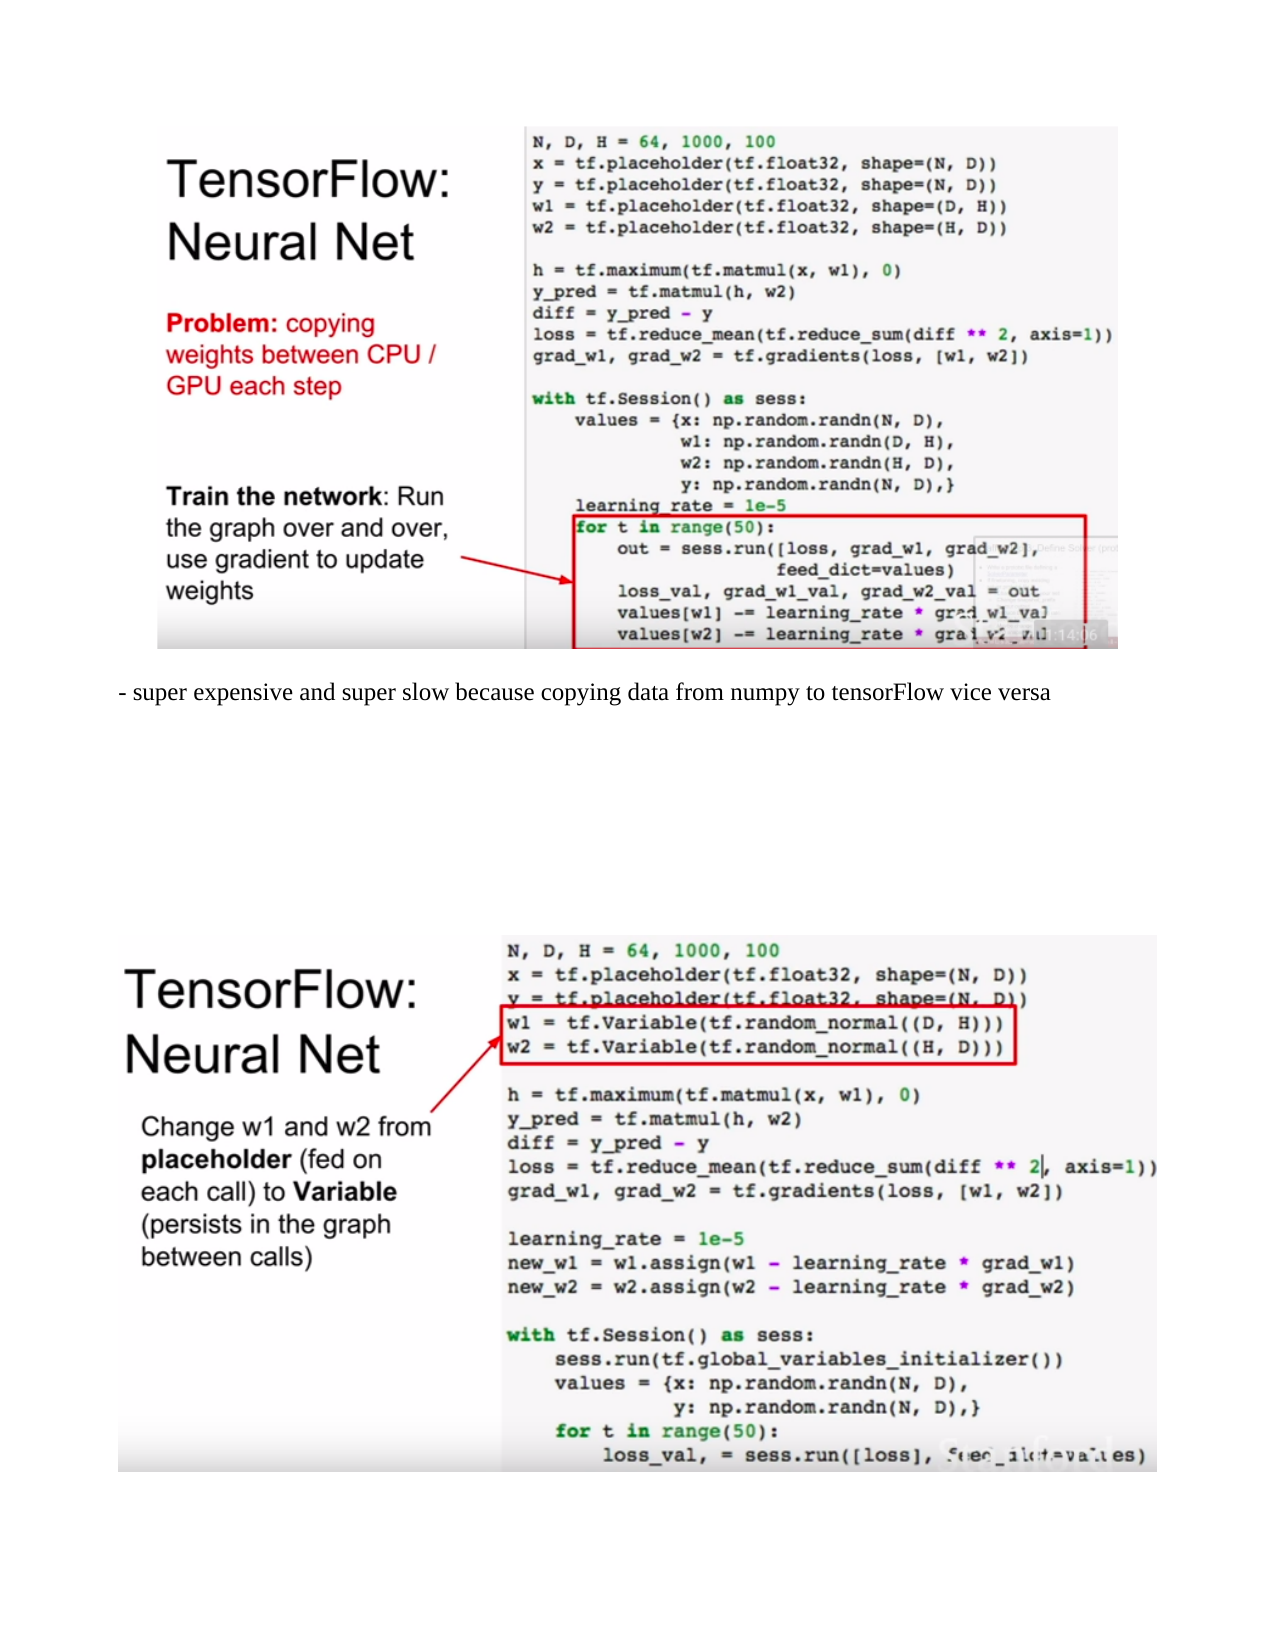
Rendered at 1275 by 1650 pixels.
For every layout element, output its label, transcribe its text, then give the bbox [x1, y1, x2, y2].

text - super expensive and super slow because copying data from numpy to tensorFlow vice versa [118, 677, 1157, 706]
picture [118, 935, 1157, 1472]
picture [157, 118, 1118, 649]
